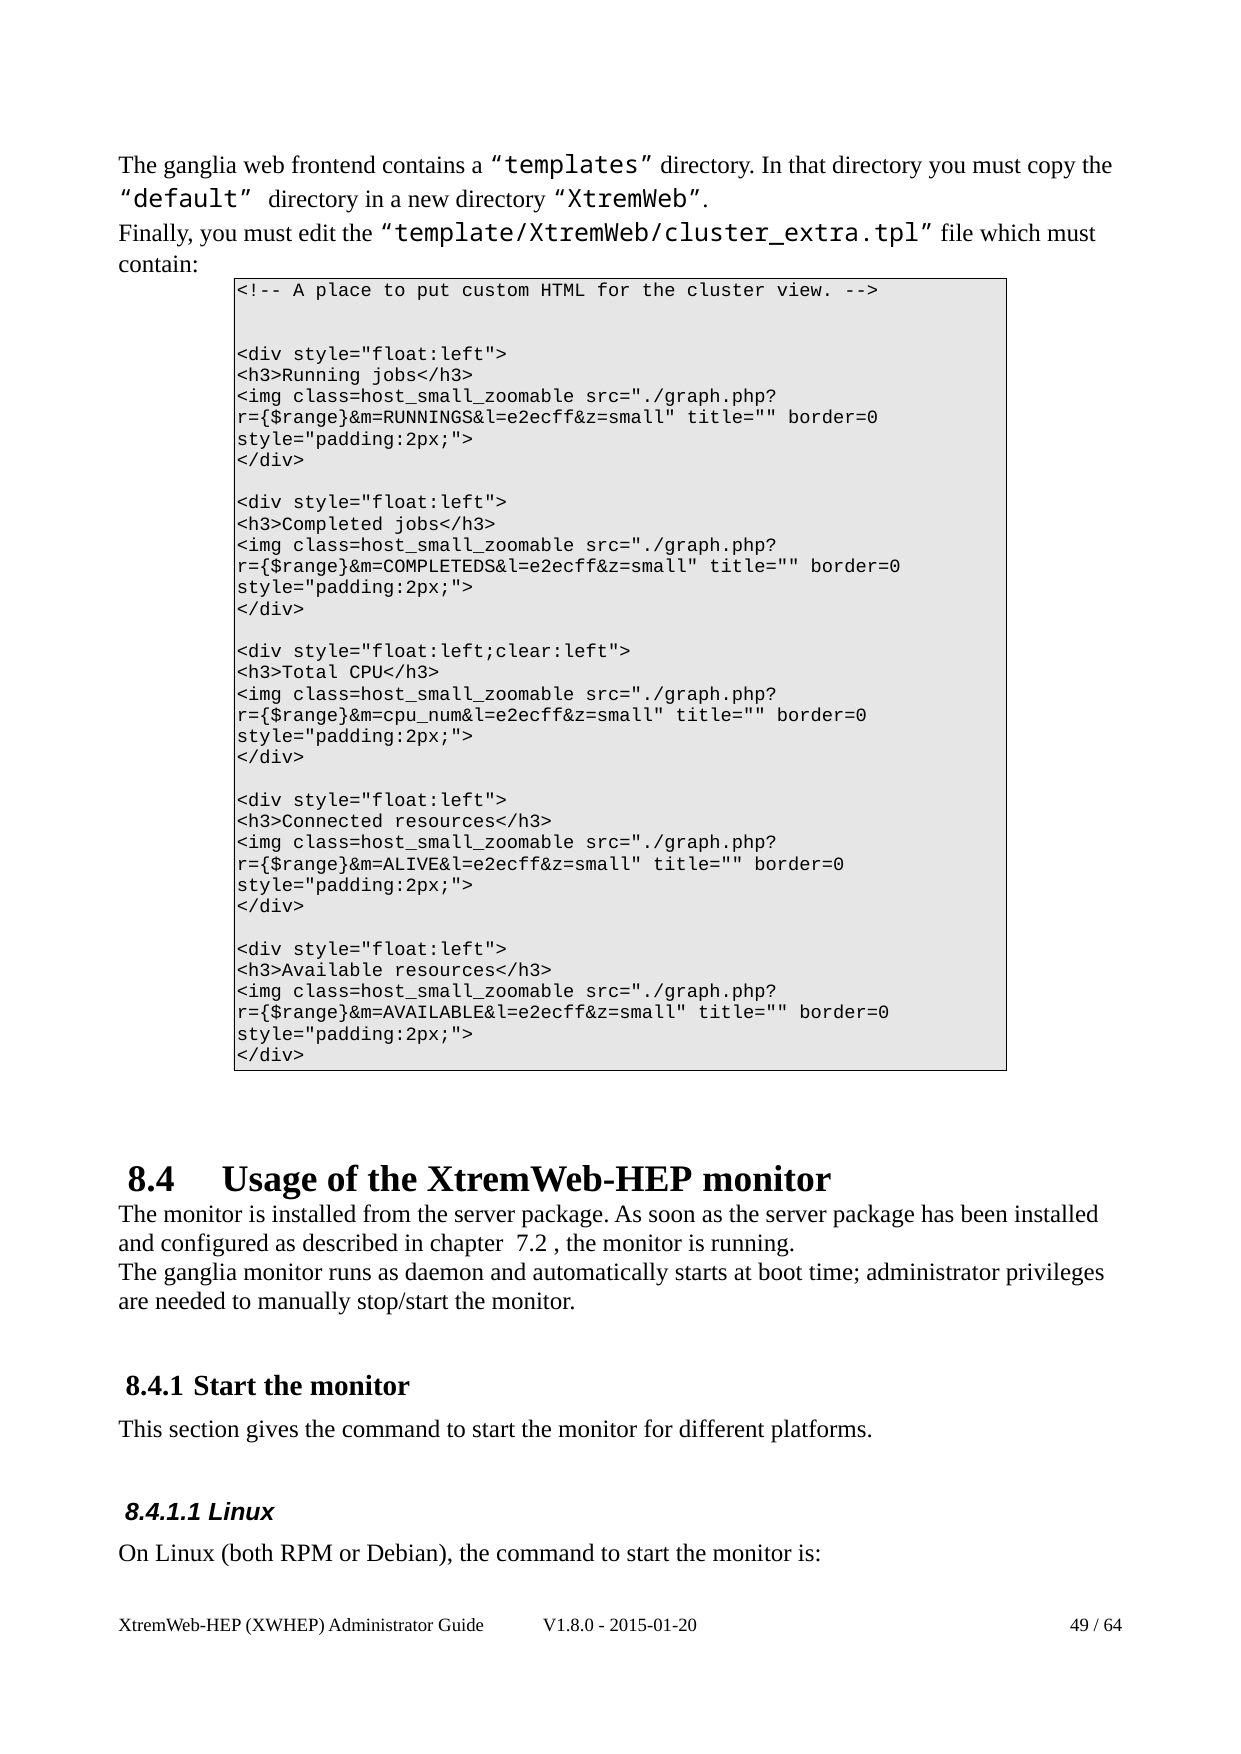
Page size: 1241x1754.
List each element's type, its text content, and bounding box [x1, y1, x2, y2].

text <div style="float:left"> [235, 788, 1006, 809]
text This section gives the command to start the monitor for different platforms. [118, 1414, 1122, 1443]
text <img class=host_small_zoomable src="./graph.php?r={$range}&m=RUNNINGS&l=e2ecff&z=small" title="" border=0 style="padding:2px;"> [235, 384, 1006, 448]
subtitle Linux [118, 1497, 1122, 1525]
text <img class=host_small_zoomable src="./graph.php?r={$range}&m=ALIVE&l=e2ecff&z=small" title="" border=0 style="padding:2px;"> [235, 830, 1006, 894]
text The ganglia monitor runs as daemon and automatically starts at boot time; administrator privileges are needed to manually stop/start the monitor. [118, 1257, 1122, 1314]
text </div> [235, 745, 1006, 767]
text <div style="float:left"> [235, 342, 1006, 363]
text <img class=host_small_zoomable src="./graph.php?r={$range}&m=cpu_num&l=e2ecff&z=small" title="" border=0 style="padding:2px;"> [235, 682, 1006, 745]
text <h3>Available resources</h3> [235, 958, 1006, 979]
text <h3>Total CPU</h3> [235, 660, 1006, 682]
text <img class=host_small_zoomable src="./graph.php?r={$range}&m=COMPLETEDS&l=e2ecff&z=small" title="" border=0 style="padding:2px;"> [235, 533, 1006, 597]
text The monitor is installed from the server package. As soon as the server package has been installed and configured as described in chapter 7.2, the monitor is running. [118, 1199, 1122, 1257]
subtitle Usage of the XtremWeb-HEP monitor [118, 1156, 1122, 1199]
text </div> [235, 448, 1006, 469]
text <img class=host_small_zoomable src="./graph.php?r={$range}&m=AVAILABLE&l=e2ecff&z=small" title="" border=0 style="padding:2px;"> [235, 979, 1006, 1043]
text The ganglia web frontend contains a “templates” directory. In that directory you must copy the “default” directory in a new directory “XtremWeb”. [118, 147, 1122, 215]
text <h3>Completed jobs</h3> [235, 512, 1006, 533]
text <div style="float:left"> [235, 937, 1006, 958]
text <h3>Connected resources</h3> [235, 809, 1006, 830]
text </div> [235, 894, 1006, 915]
text Finally, you must edit the “template/XtremWeb/cluster_extra.tpl” file which must contain: [118, 215, 1122, 278]
text </div> [235, 597, 1006, 618]
text <h3>Running jobs</h3> [235, 363, 1006, 384]
text <div style="float:left"> [235, 490, 1006, 512]
subtitle Start the monitor [118, 1368, 1122, 1402]
text </div> [235, 1043, 1006, 1070]
text <div style="float:left;clear:left"> [235, 639, 1006, 660]
text On Linux (both RPM or Debian), the command to start the monitor is: [118, 1538, 1122, 1567]
text <!-- A place to put custom HTML for the cluster view. --> [235, 279, 1006, 299]
